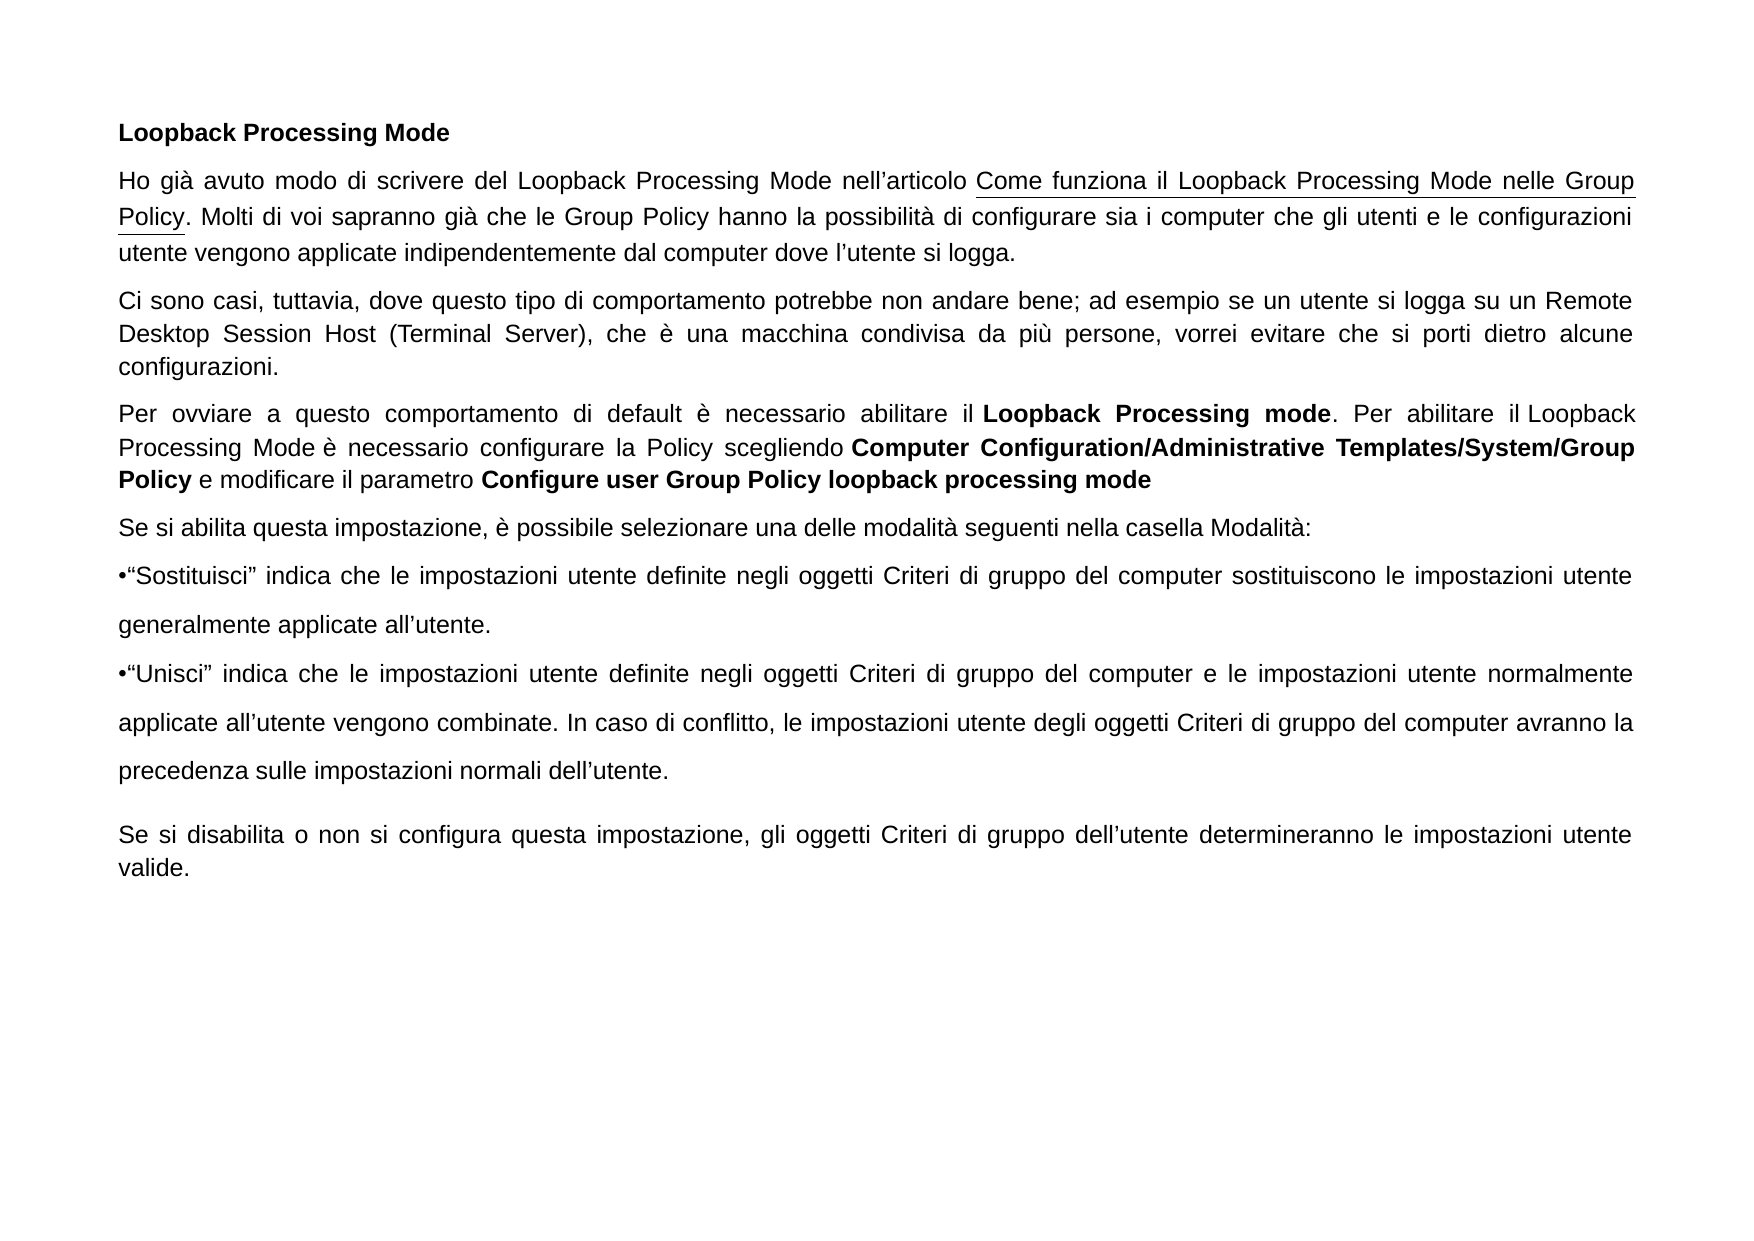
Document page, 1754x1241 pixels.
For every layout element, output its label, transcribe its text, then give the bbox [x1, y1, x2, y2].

text Ho già avuto modo di scrivere del Loopback Processing Mode nell’articolo Come funziona il Loopback Processing Mode nelle Group Policy. Molti di voi sapranno già che le Group Policy hanno la possibilità di configurare sia i computer che gli utenti e le configurazioni utente vengono applicate indipendentemente dal computer dove l’utente si logga. [118, 166, 1636, 267]
text Ci sono casi, tuttavia, dove questo tipo di comportamento potrebbe non andare bene; ad esempio se un utente si logga su un Remote Desktop Session Host (Terminal Server), che è una macchina condivisa da più persone, vorrei evitare che si porti dietro alcune configurazioni. [118, 286, 1636, 381]
text Se si disabilita o non si configura questa impostazione, gli oggetti Criteri di gruppo dell’utente determineranno le impostazioni utente valide. [118, 820, 1636, 882]
text Loopback Processing Mode [118, 118, 1636, 147]
list “Sostituisci” indica che le impostazioni utente definite negli oggetti Criteri di gruppo del computer sostituiscono le impostazioni utente generalmente applicate all’utente. [118, 561, 1636, 638]
text Per ovviare a questo comportamento di default è necessario abilitare il Loopback Processing mode. Per abilitare il Loopback Processing Mode è necessario configurare la Policy scegliendo Computer Configuration/Administrative Templates/System/Group Policy e modificare il parametro Configure user Group Policy loopback processing mode [118, 399, 1636, 494]
text Se si abilita questa impostazione, è possibile selezionare una delle modalità seguenti nella casella Modalità: [118, 513, 1636, 542]
list “Unisci” indica che le impostazioni utente definite negli oggetti Criteri di gruppo del computer e le impostazioni utente normalmente applicate all’utente vengono combinate. In caso di conflitto, le impostazioni utente degli oggetti Criteri di gruppo del computer avranno la precedenza sulle impostazioni normali dell’utente. [118, 658, 1636, 785]
